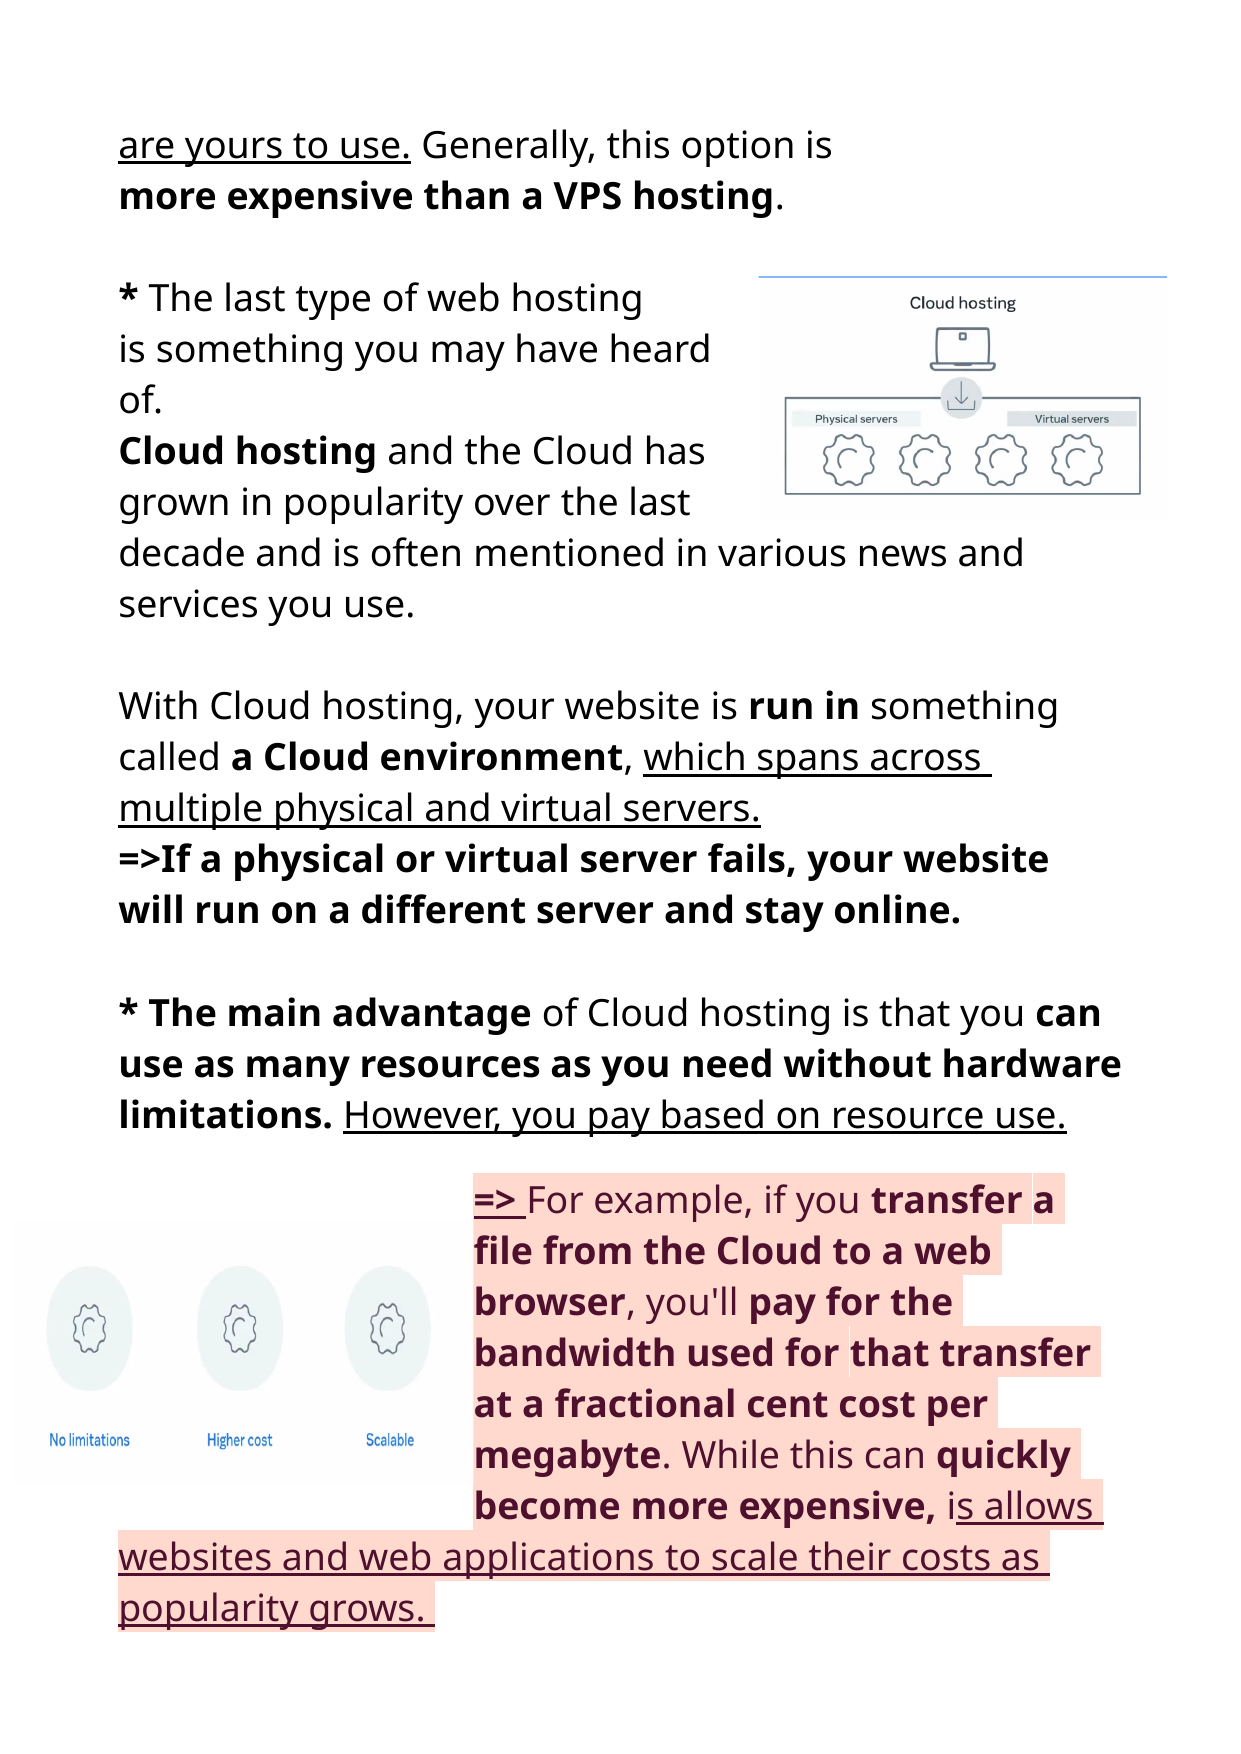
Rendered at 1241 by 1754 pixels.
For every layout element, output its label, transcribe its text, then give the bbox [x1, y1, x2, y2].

picture [11, 1221, 474, 1485]
text * The main advantage of Cloud hosting is that you can use as many resources as you need without hardware limitations. However, you pay based on resource use. [118, 986, 1122, 1139]
text With Cloud hosting, your website is run in something called a Cloud environment, which spans across multiple physical and virtual servers. [118, 679, 1122, 833]
text Cloud hosting and the Cloud has grown in popularity over the last decade and is often mentioned in various news and services you use. [118, 424, 1122, 628]
text => For example, if you transfer a file from the Cloud to a web browser, you'll pay for the bandwidth used for that transfer at a fractional cent cost per megabyte. While this can quickly become more expensive, is allows websites and web applications to scale their costs as popularity grows. [118, 1173, 1122, 1632]
text =>If a physical or virtual server fails, your website will run on a different server and stay online. [118, 833, 1122, 935]
picture [758, 276, 1167, 520]
text * The last type of web hosting is something you may have heard of. [118, 271, 1122, 424]
text are yours to use. Generally, this option is more expensive than a VPS hosting. [118, 118, 1122, 220]
